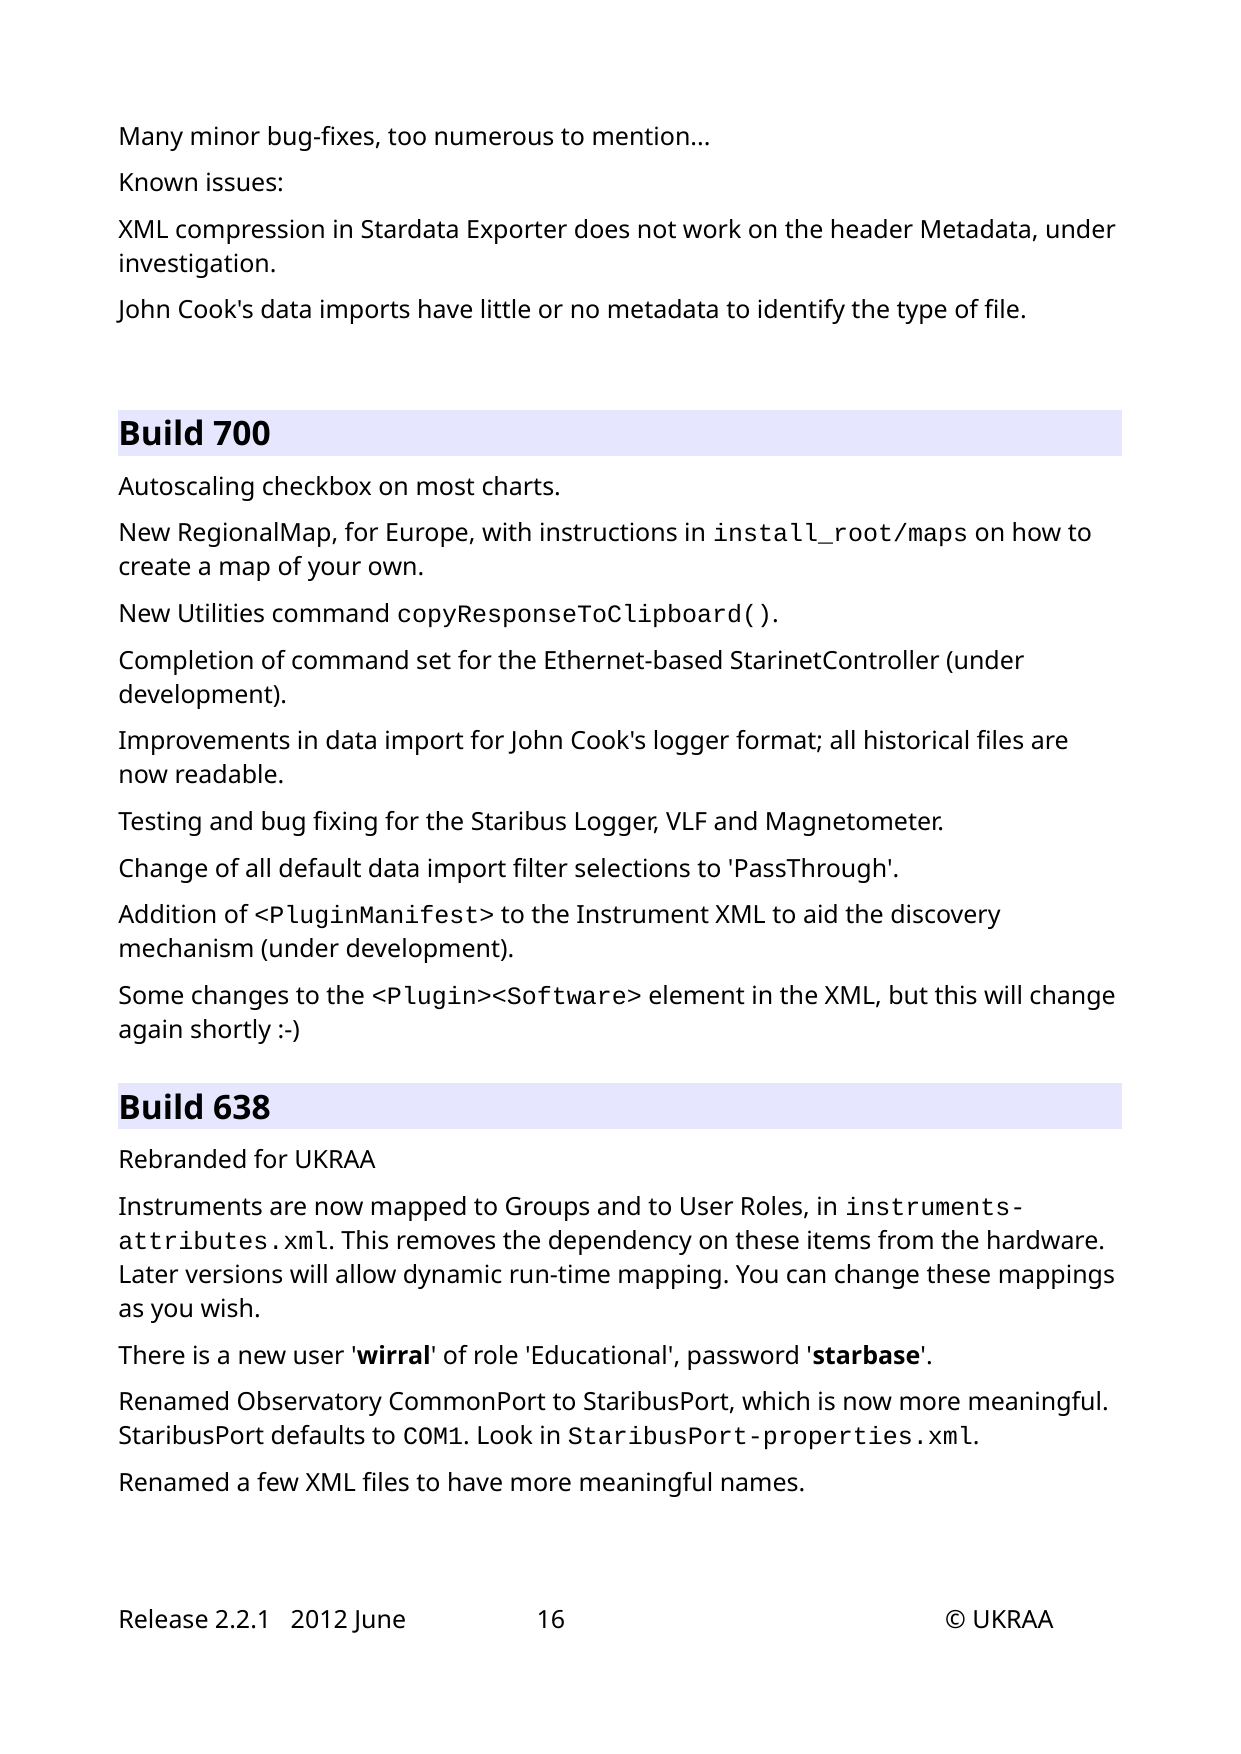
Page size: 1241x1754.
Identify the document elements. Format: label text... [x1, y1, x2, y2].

text New RegionalMap, for Europe, with instructions in install_root/maps on how to create a map of your own. [118, 515, 1122, 583]
text Testing and bug fixing for the Staribus Logger, VLF and Magnetometer. [118, 804, 1122, 838]
text Improvements in data import for John Cook's logger format; all historical files are now readable. [118, 723, 1122, 791]
text Instruments are now mapped to Groups and to User Roles, in instruments-attributes.xml. This removes the dependency on these items from the hardware. Later versions will allow dynamic run-time mapping. You can change these mappings as you wish. [118, 1188, 1122, 1325]
text Change of all default data import filter selections to 'PassThrough'. [118, 850, 1122, 884]
text John Cook's data imports have little or no metadata to identify the type of file. [118, 292, 1122, 326]
subtitle Build 638 [118, 1083, 1122, 1129]
text There is a new user 'wirral' of role 'Educational', password 'starbase'. [118, 1337, 1122, 1371]
text Some changes to the <Plugin><Software> element in the XML, but this will change again shortly :-) [118, 978, 1122, 1046]
subtitle Build 700 [118, 410, 1122, 456]
text Autoscaling checkbox on most charts. [118, 468, 1122, 502]
text Completion of command set for the Ethernet-based StarinetController (under development). [118, 642, 1122, 711]
text New Utilities command copyResponseToClipboard(). [118, 596, 1122, 630]
text Many minor bug-fixes, too numerous to mention... [118, 118, 1122, 152]
text Addition of <PluginManifest> to the Instrument XML to aid the discovery mechanism (under development). [118, 897, 1122, 965]
text Renamed Observatory CommonPort to StaribusPort, which is now more meaningful. StaribusPort defaults to COM1. Look in StaribusPort-properties.xml. [118, 1384, 1122, 1452]
text Renamed a few XML files to have more meaningful names. [118, 1465, 1122, 1499]
text Known issues: [118, 165, 1122, 199]
text XML compression in Stardata Exporter does not work on the header Metadata, under investigation. [118, 211, 1122, 279]
text Rebranded for UKRAA [118, 1142, 1122, 1176]
